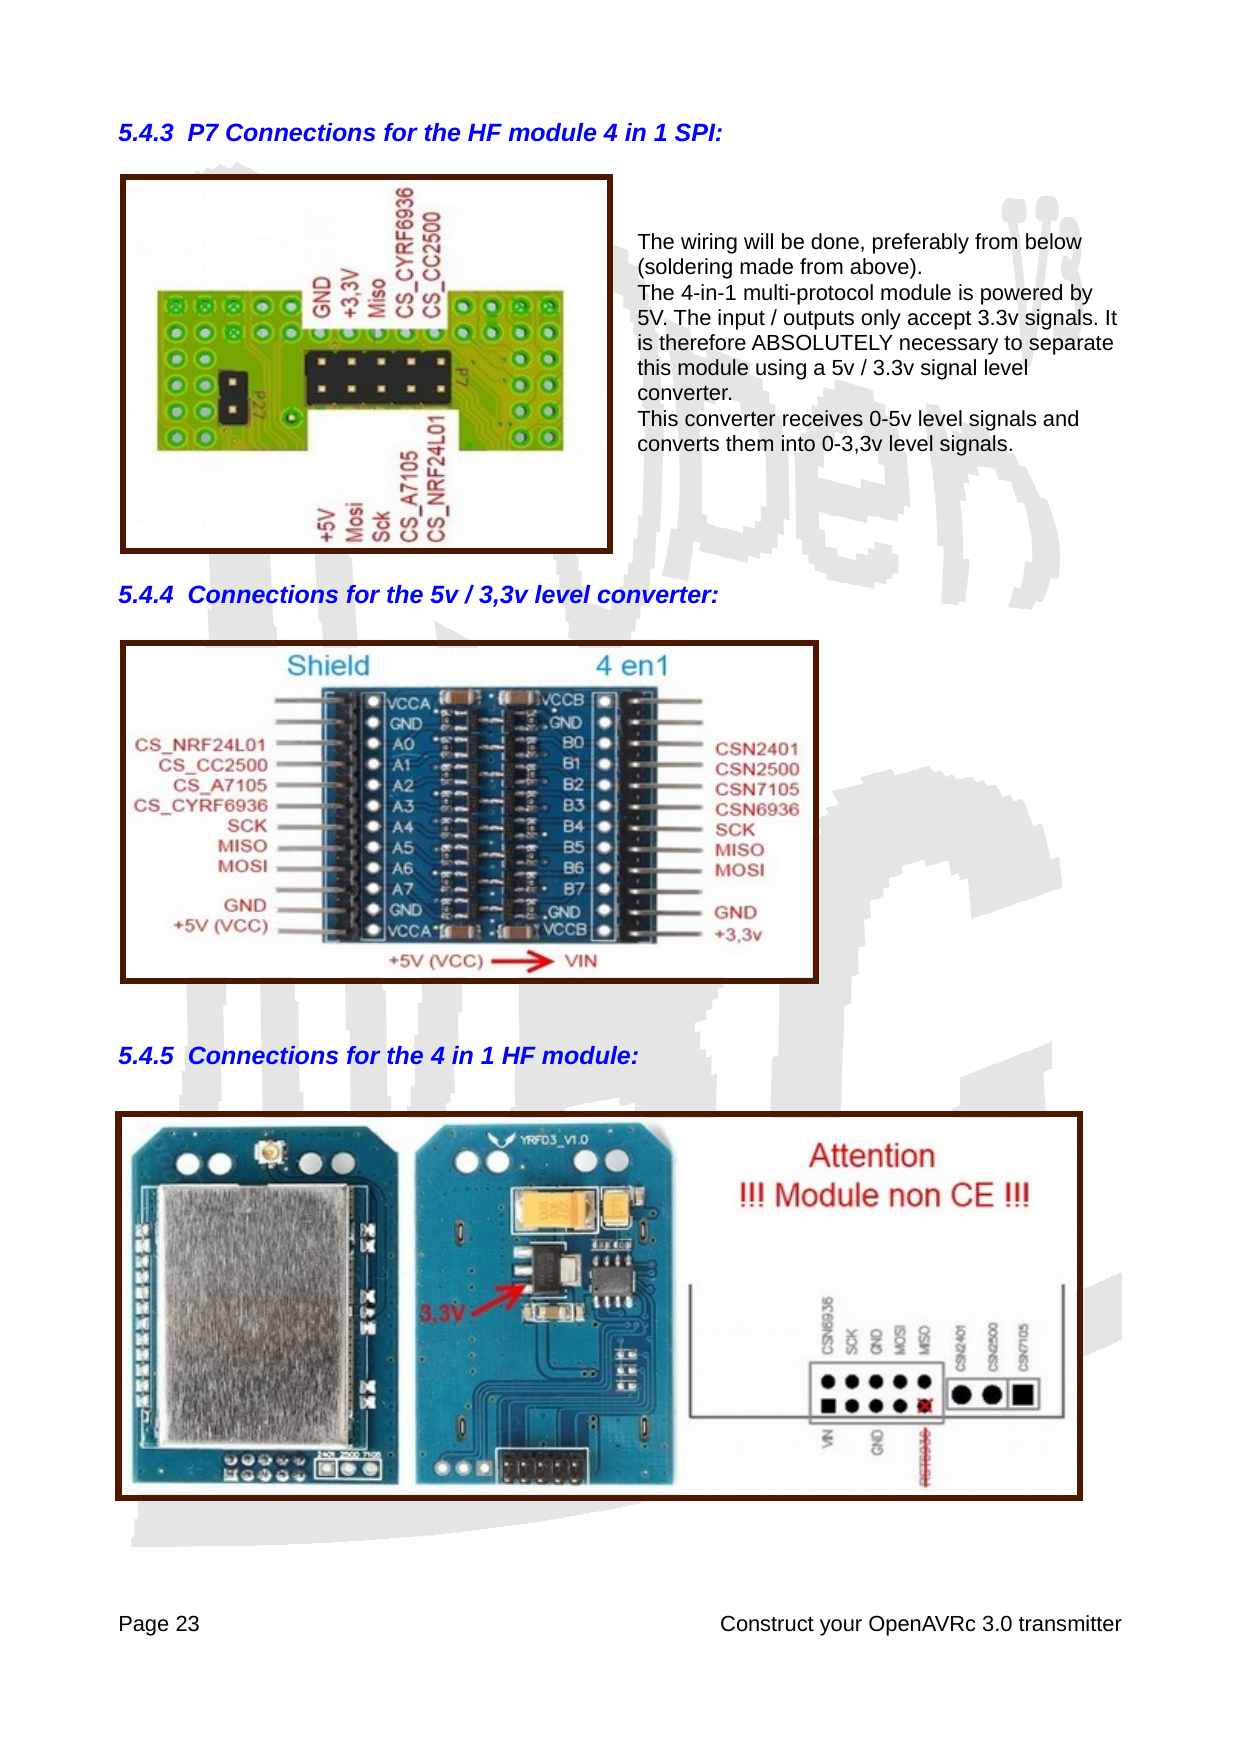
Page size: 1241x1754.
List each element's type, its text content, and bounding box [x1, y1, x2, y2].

text This converter receives 0-5v level signals and converts them into 0-3,3v level signals. [613, 405, 1122, 456]
picture [126, 180, 607, 548]
subtitle 5.4.5 Connections for the 4 in 1 HF module: [118, 1041, 1122, 1069]
subtitle 5.4.3 P7 Connections for the HF module 4 in 1 SPI: [118, 118, 1122, 147]
text The 4-in-1 multi-protocol module is powered by 5V. The input / outputs only accept 3.3v signals. It is therefore ABSOLUTELY necessary to separate this module using a 5v / 3.3v signal level converter. [613, 279, 1122, 405]
subtitle 5.4.4 Connections for the 5v / 3,3v level converter: [118, 580, 1122, 608]
text The wiring will be done, preferably from below (soldering made from above). [613, 229, 1122, 279]
picture [128, 648, 811, 976]
picture [124, 1119, 1075, 1494]
